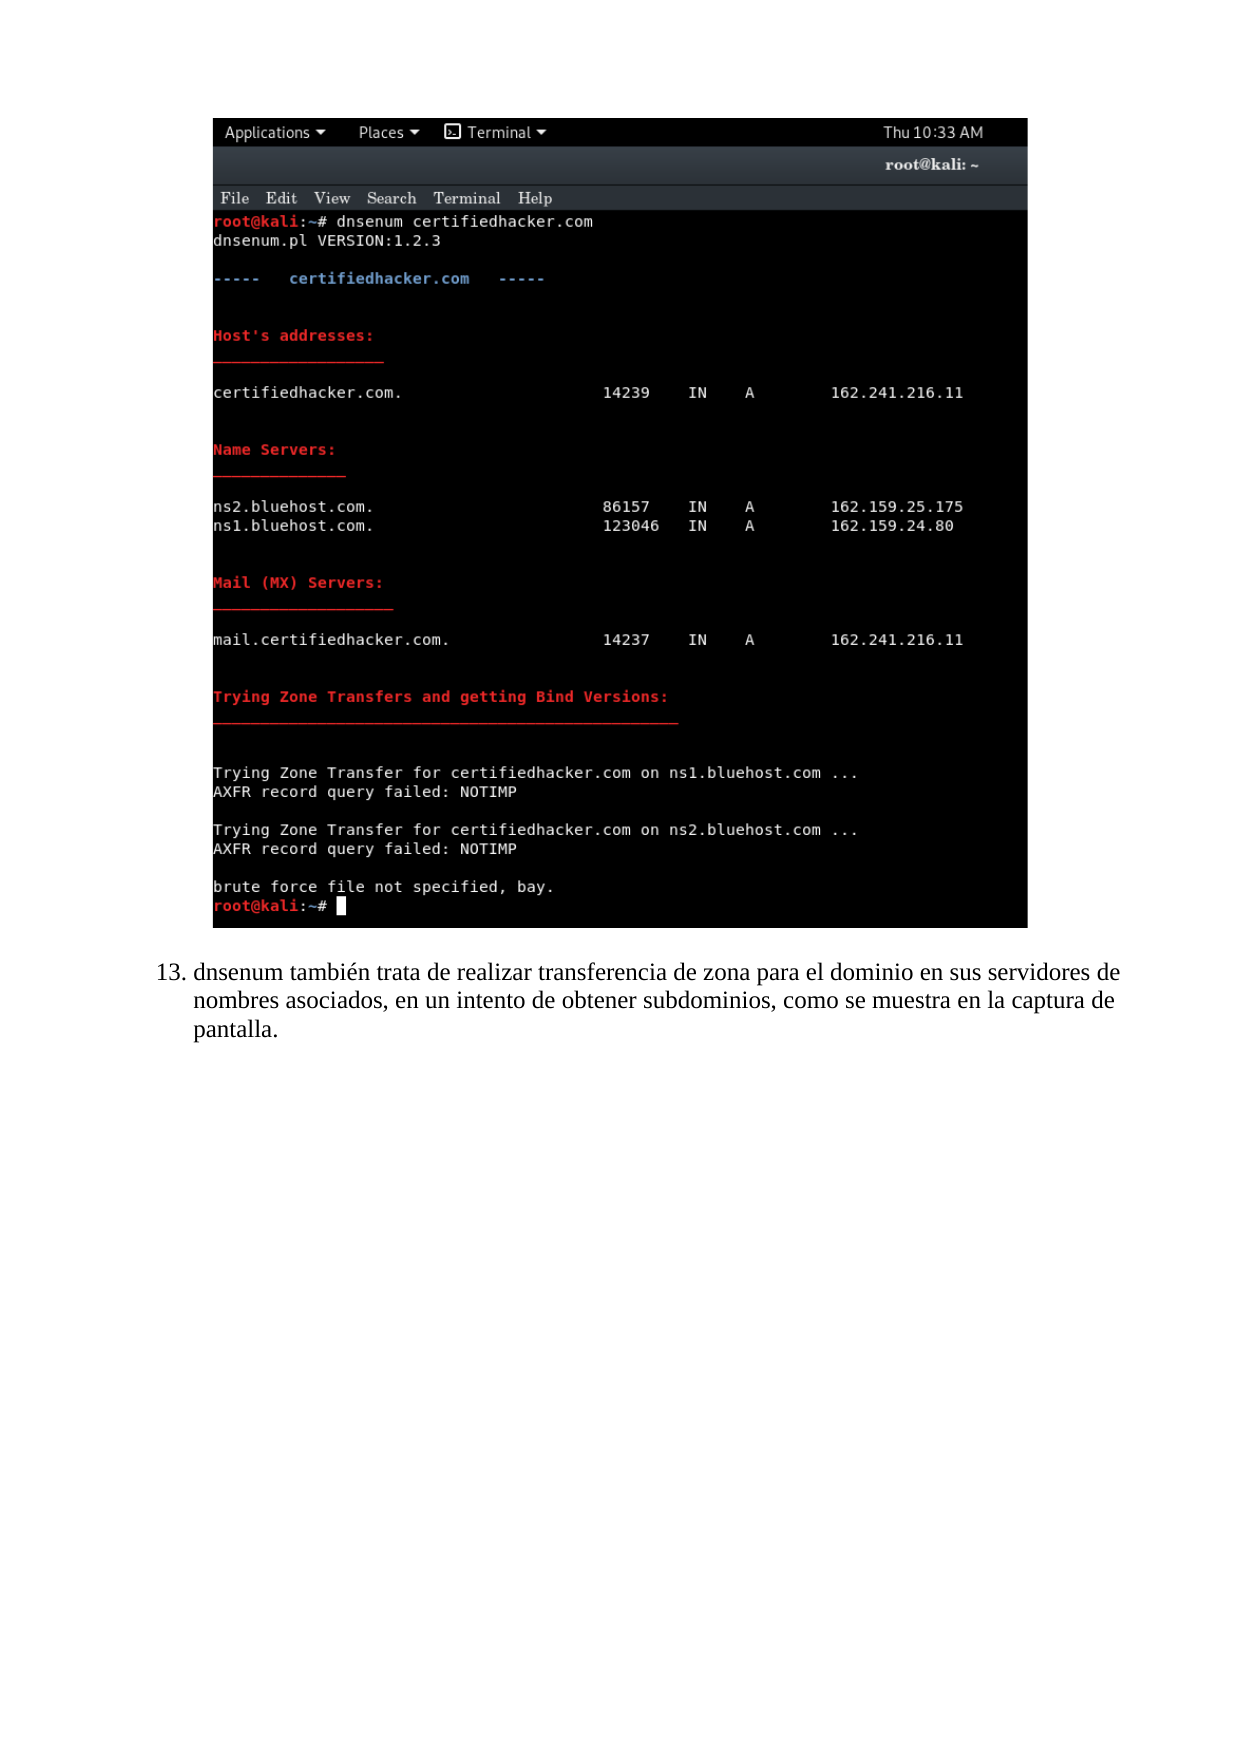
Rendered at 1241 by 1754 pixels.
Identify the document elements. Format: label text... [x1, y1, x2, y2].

list dnsenum también trata de realizar transferencia de zona para el dominio en sus servidores de nombres asociados, en un intento de obtener subdominios, como se muestra en la captura de pantalla. [156, 957, 1122, 1043]
